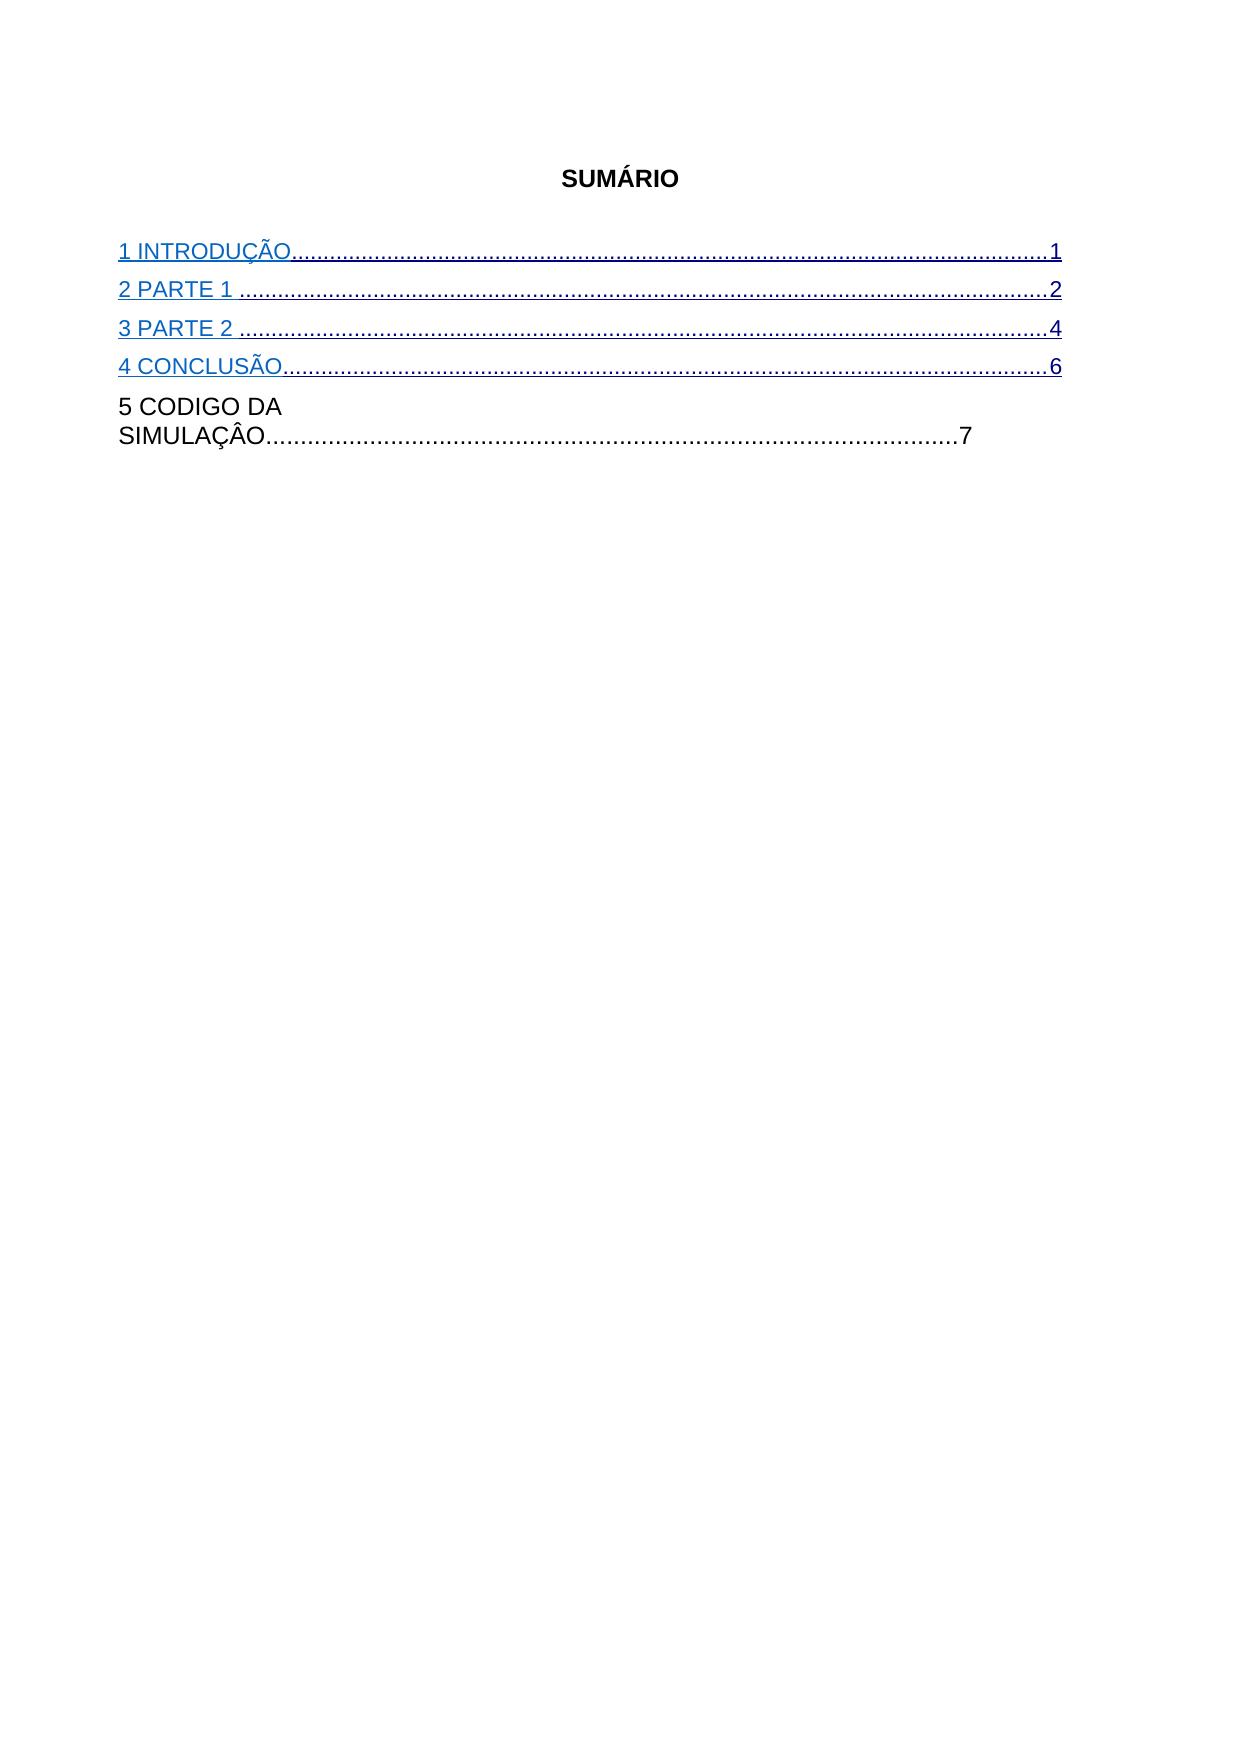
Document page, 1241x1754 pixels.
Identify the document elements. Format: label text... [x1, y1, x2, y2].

text SUMÁRIO [118, 163, 1122, 192]
text 5 CODIGO DA SIMULAÇÂO....................................................................................................7 [118, 392, 1122, 449]
text 1 INTRODUÇÃO 1 [118, 238, 1122, 264]
text 3 PARTE 2 4 [118, 315, 1122, 341]
text 4 CONCLUSÃO 6 [118, 353, 1122, 380]
text 2 PARTE 1 2 [118, 276, 1122, 303]
